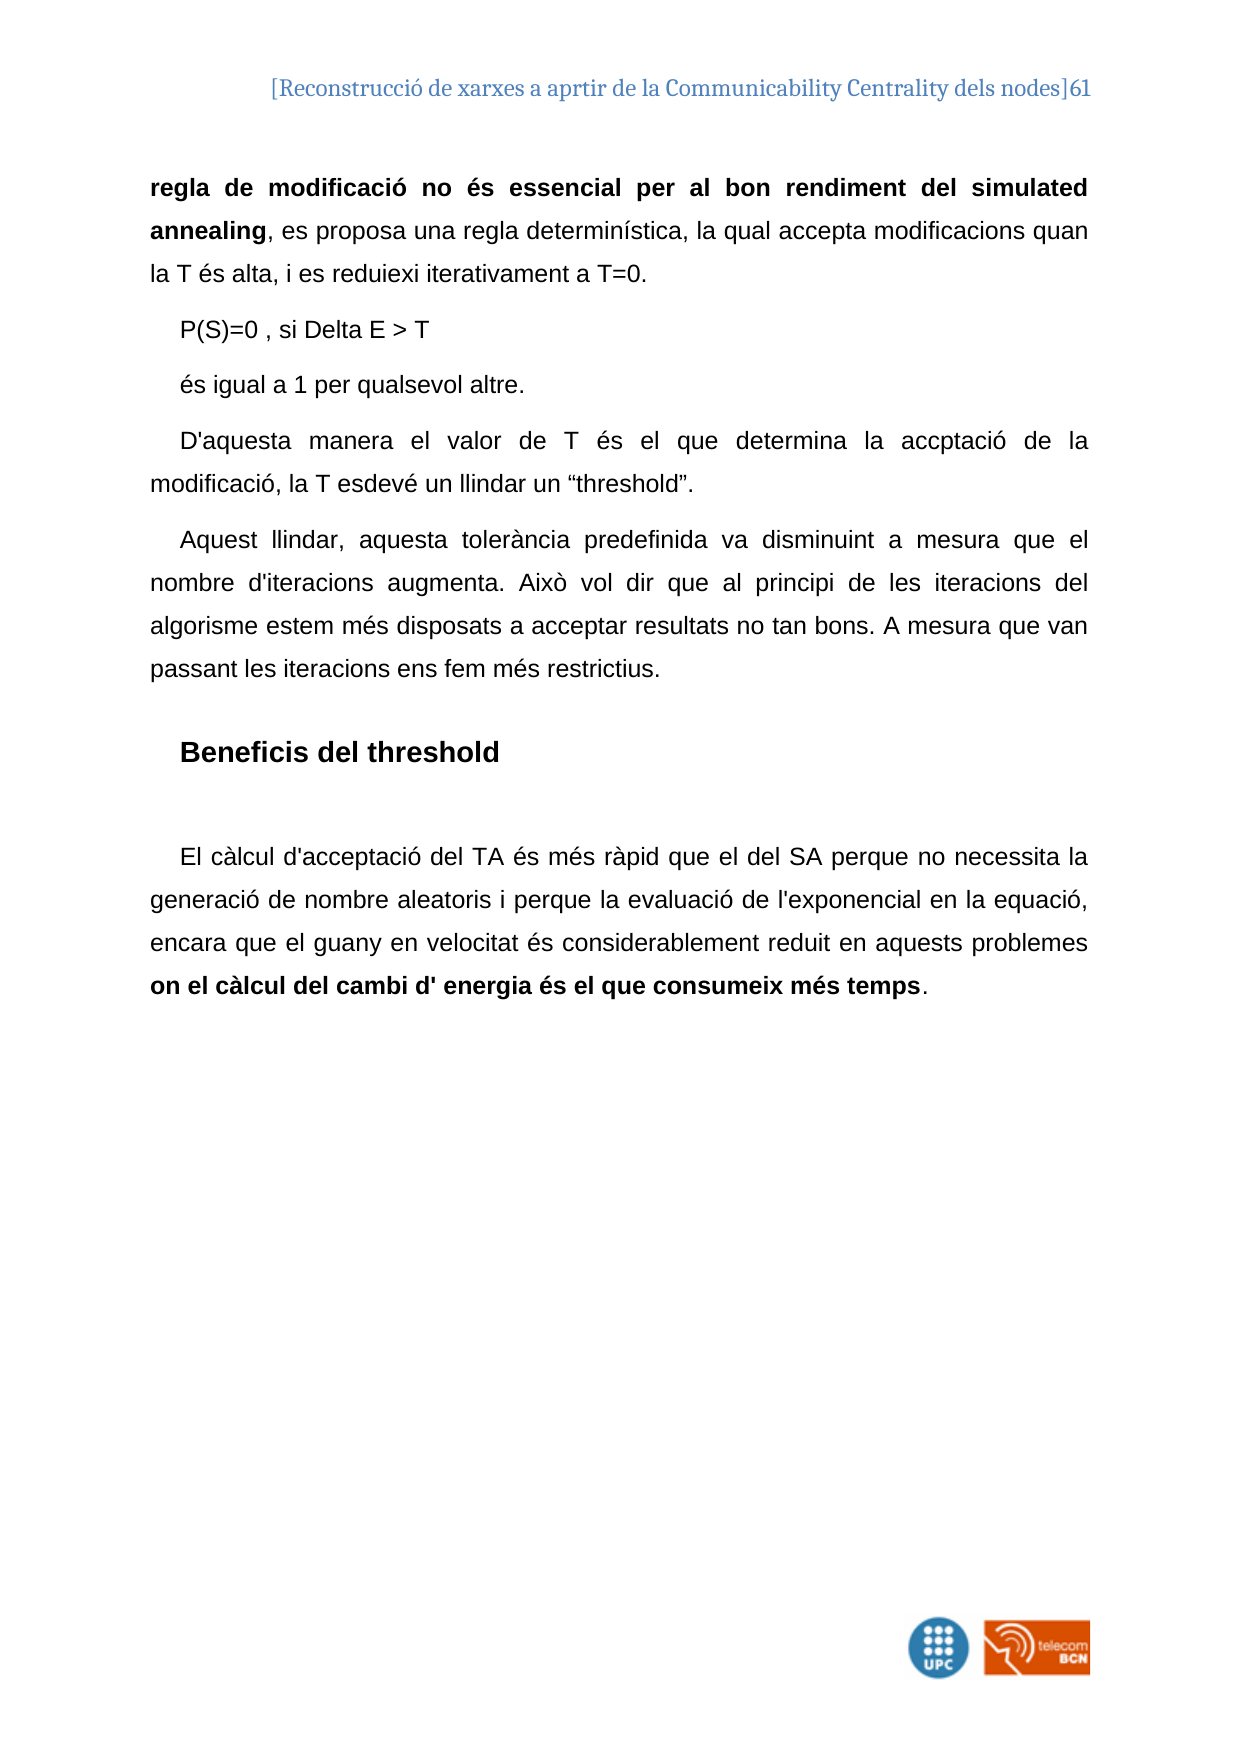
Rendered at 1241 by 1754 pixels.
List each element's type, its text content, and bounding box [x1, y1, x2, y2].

subtitle Beneficis del threshold [150, 735, 1090, 768]
text regla de modificació no és essencial per al bon rendiment del simulated annealing, es proposa una regla determinística, la qual accepta modificacions quan la T és alta, i es reduiexi iterativament a T=0. [150, 173, 1090, 288]
picture [904, 1614, 1091, 1681]
text P(S)=0 , si Delta E > T [150, 315, 1090, 343]
text Aquest llindar, aquesta tolerància predefinida va disminuint a mesura que el nombre d'iteracions augmenta. Això vol dir que al principi de les iteracions del algorisme estem més disposats a acceptar resultats no tan bons. A mesura que van passant les iteracions ens fem més restrictius. [150, 525, 1090, 683]
text D'aquesta manera el valor de T és el que determina la accptació de la modificació, la T esdevé un llindar un “threshold”. [150, 426, 1090, 498]
text El càlcul d'acceptació del TA és més ràpid que el del SA perque no necessita la generació de nombre aleatoris i perque la evaluació de l'exponencial en la equació, encara que el guany en velocitat és considerablement reduit en aquests problemes on el càlcul del cambi d' energia és el que consumeix més temps. [150, 841, 1090, 999]
text és igual a 1 per qualsevol altre. [150, 370, 1090, 399]
